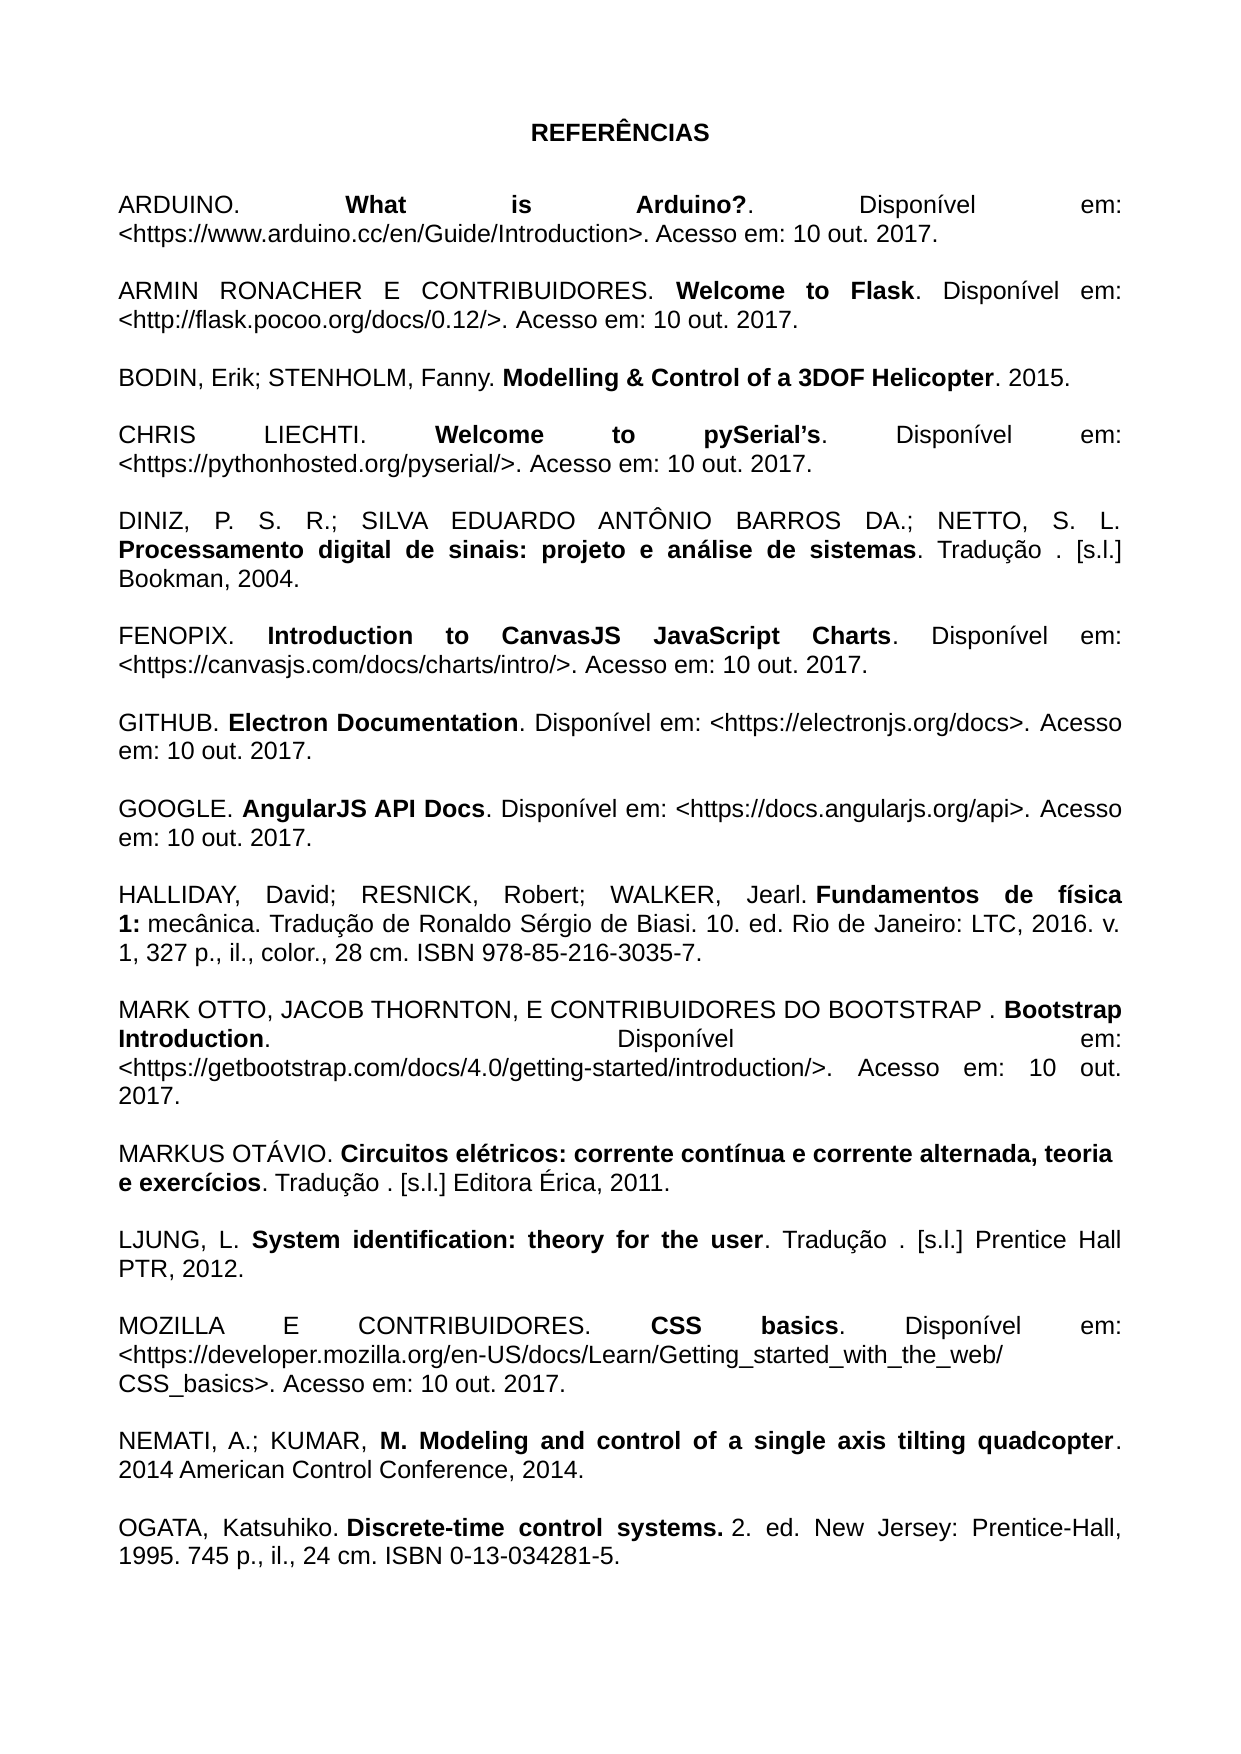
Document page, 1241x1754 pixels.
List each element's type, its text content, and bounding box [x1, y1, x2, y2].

text OGATA, Katsuhiko. Discrete-time control systems. 2. ed. New Jersey: Prentice-Hall, 1995. 745 p., il., 24 cm. ISBN 0-13-034281-5. [118, 1512, 1122, 1570]
text HALLIDAY, David; RESNICK, Robert; WALKER, Jearl. Fundamentos de física 1: mecânica. Tradução de Ronaldo Sérgio de Biasi. 10. ed. Rio de Janeiro: LTC, 2016. v. 1, 327 p., il., color., 28 cm. ISBN 978-85-216-3035-7. [118, 880, 1122, 966]
text NEMATI, A.; KUMAR, M. Modeling and control of a single axis tilting quadcopter. 2014 American Control Conference, 2014. [118, 1426, 1122, 1484]
text CHRIS LIECHTI. Welcome to pySerial’s. Disponível em: <https://pythonhosted.org/pyserial/>. Acesso em: 10 out. 2017. [118, 420, 1122, 477]
text GITHUB. Electron Documentation. Disponível em: <https://electronjs.org/docs>. Acesso em: 10 out. 2017. [118, 707, 1122, 765]
text DINIZ, P. S. R.; SILVA EDUARDO ANTÔNIO BARROS DA.; NETTO, S. L. Processamento digital de sinais: projeto e análise de sistemas. Tradução . [s.l.] Bookman, 2004. [118, 506, 1122, 592]
text FENOPIX. Introduction to CanvasJS JavaScript Charts. Disponível em: <https://canvasjs.com/docs/charts/intro/>. Acesso em: 10 out. 2017. [118, 621, 1122, 679]
text BODIN, Erik; STENHOLM, Fanny. Modelling & Control of a 3DOF Helicopter. 2015. [118, 362, 1122, 391]
title REFERÊNCIAS [118, 118, 1122, 147]
text MOZILLA E CONTRIBUIDORES. CSS basics. Disponível em: <https://developer.mozilla.org/en-US/docs/Learn/Getting_started_with_the_web/CSS_basics>. Acesso em: 10 out. 2017. [118, 1311, 1122, 1397]
text GOOGLE. AngularJS API Docs. Disponível em: <https://docs.angularjs.org/api>. Acesso em: 10 out. 2017. [118, 794, 1122, 851]
text ARMIN RONACHER E CONTRIBUIDORES. Welcome to Flask. Disponível em: <http://flask.pocoo.org/docs/0.12/>. Acesso em: 10 out. 2017. [118, 276, 1122, 334]
text MARKUS OTÁVIO. Circuitos elétricos: corrente contínua e corrente alternada, teoria e exercícios. Tradução . [s.l.] Editora Érica, 2011. [118, 1139, 1122, 1196]
text MARK OTTO, JACOB THORNTON, E CONTRIBUIDORES DO BOOTSTRAP . Bootstrap Introduction. Disponível em: <https://getbootstrap.com/docs/4.0/getting-started/introduction/>. Acesso em: 10 out. 2017. [118, 995, 1122, 1110]
text ARDUINO. What is Arduino?. Disponível em: <https://www.arduino.cc/en/Guide/Introduction>. Acesso em: 10 out. 2017. [118, 190, 1122, 247]
text LJUNG, L. System identification: theory for the user. Tradução . [s.l.] Prentice Hall PTR, 2012. [118, 1225, 1122, 1282]
